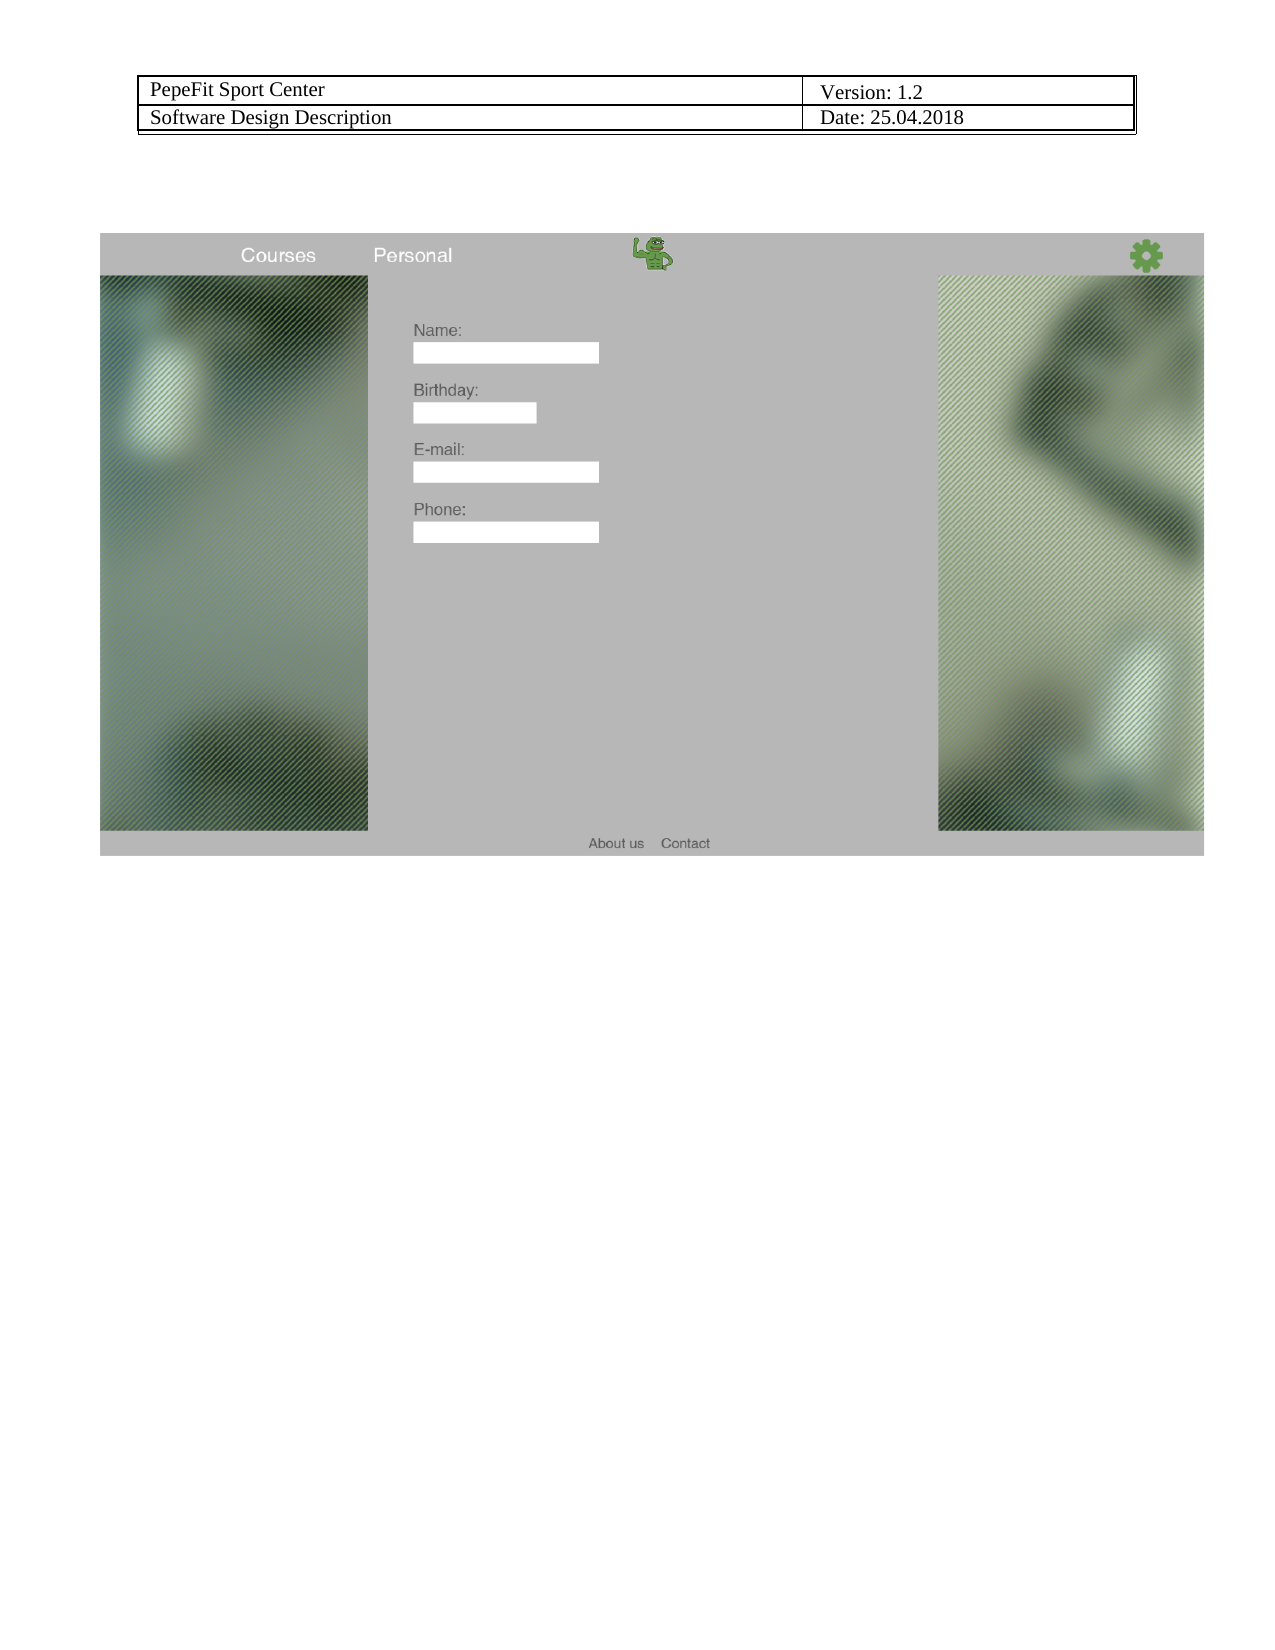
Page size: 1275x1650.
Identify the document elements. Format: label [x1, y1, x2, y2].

picture [100, 233, 1205, 857]
